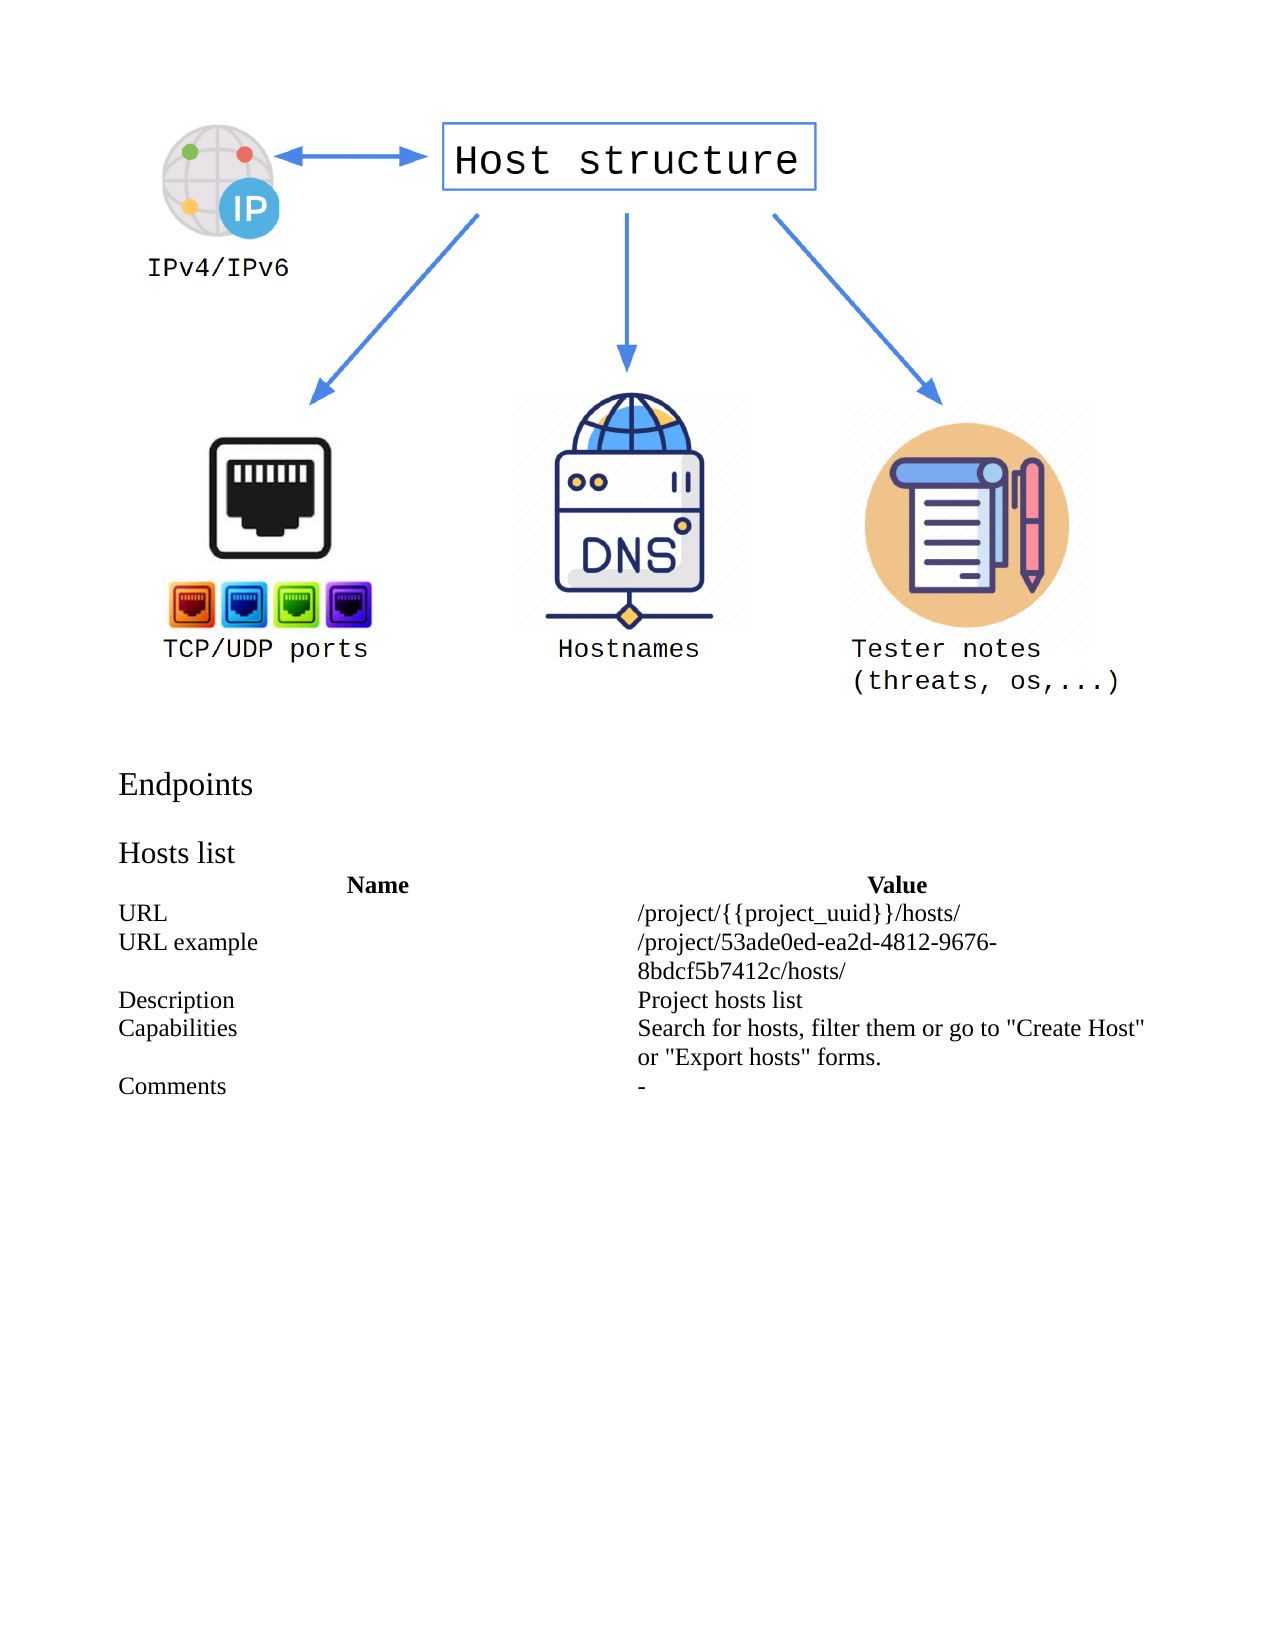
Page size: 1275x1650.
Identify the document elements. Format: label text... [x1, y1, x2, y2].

text Hosts list [118, 834, 1157, 870]
table_cell Capabilities [118, 1014, 637, 1071]
table_cell /project/{{project_uuid}}/hosts/ [638, 899, 1157, 927]
table_cell URL [118, 899, 637, 927]
picture [118, 118, 1157, 702]
table_cell URL example [118, 927, 637, 985]
table_header Name [118, 870, 637, 898]
table_cell Comments [118, 1071, 637, 1100]
table_cell Project hosts list [638, 985, 1157, 1013]
table_cell Description [118, 985, 637, 1013]
text Endpoints [118, 702, 1157, 803]
table_cell /project/53ade0ed-ea2d-4812-9676-8bdcf5b7412c/hosts/ [638, 927, 1157, 985]
table_cell - [638, 1071, 1157, 1100]
table_cell Search for hosts, filter them or go to "Create Host" or "Export hosts" forms. [638, 1014, 1157, 1071]
table_header Value [638, 870, 1157, 898]
